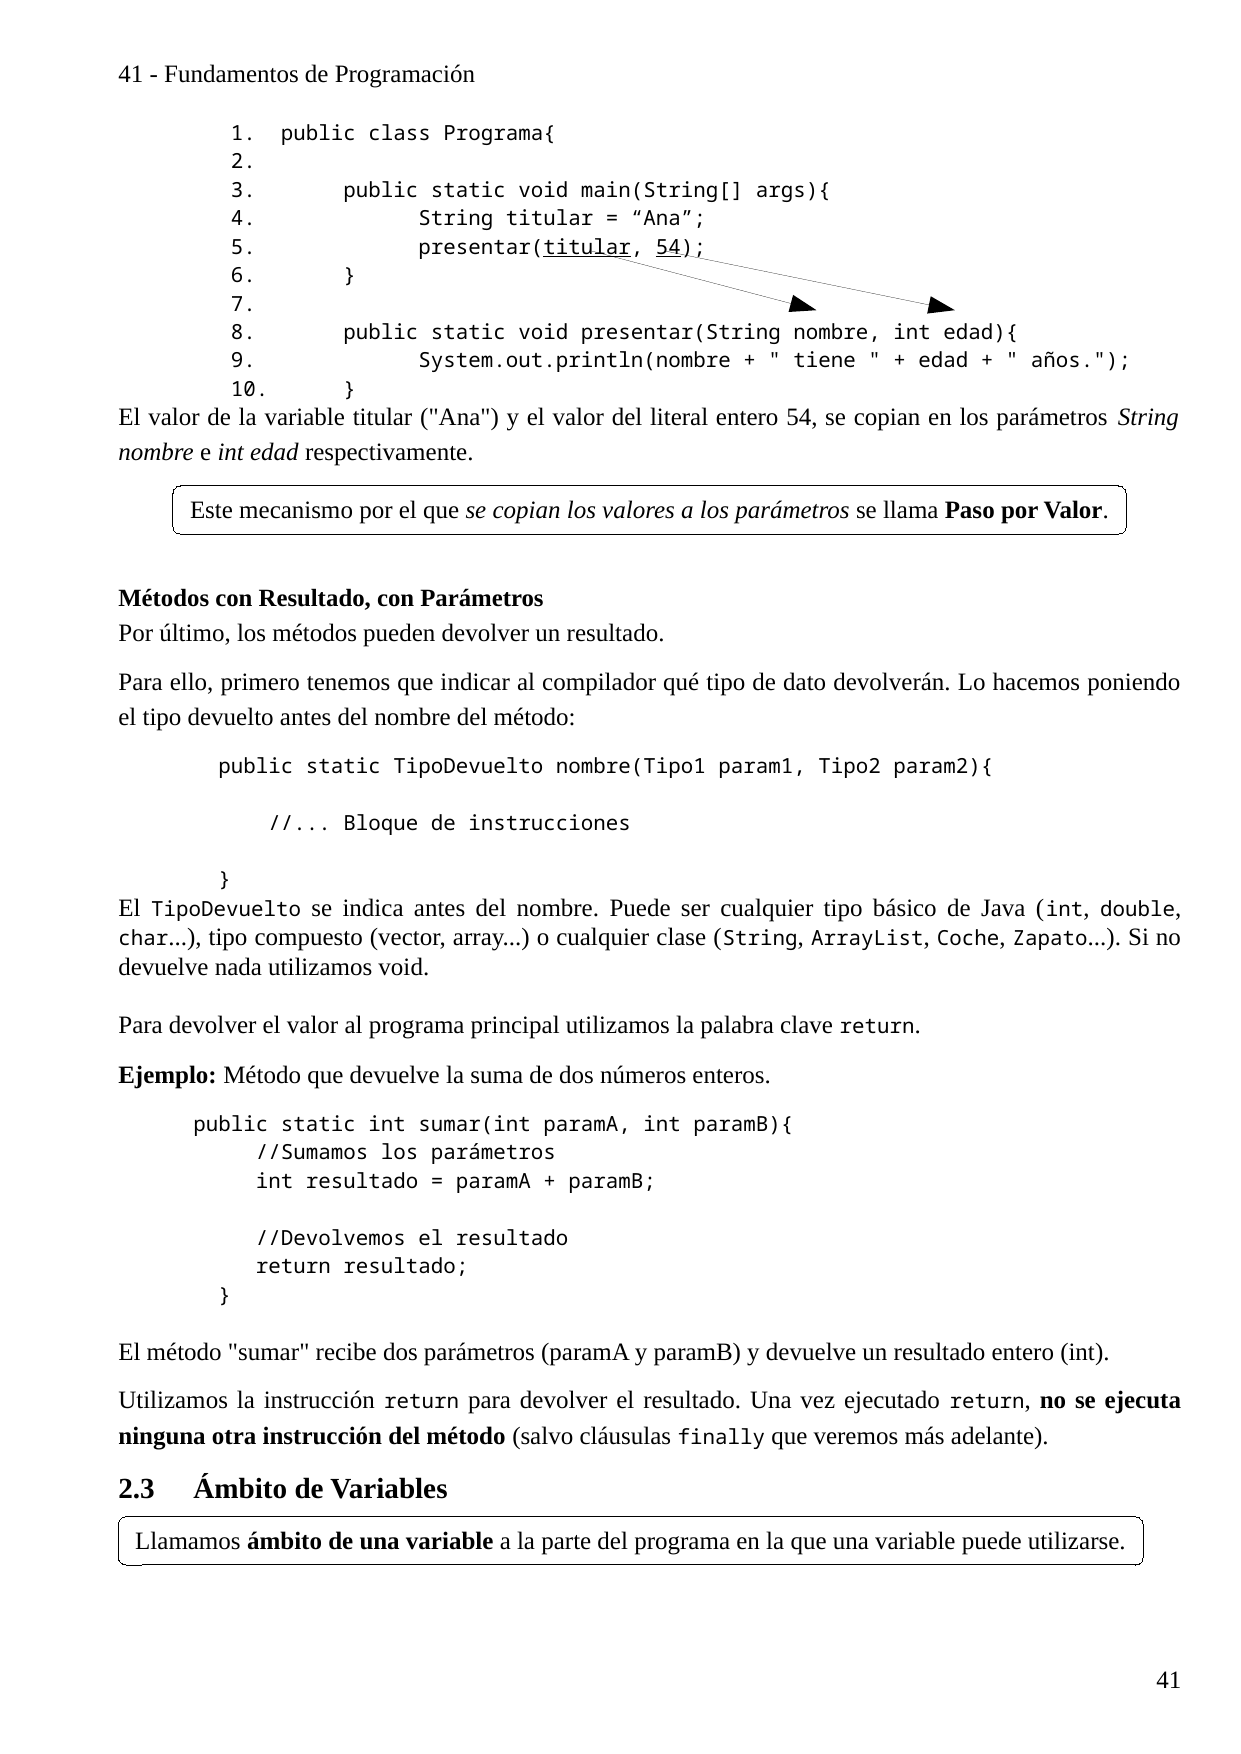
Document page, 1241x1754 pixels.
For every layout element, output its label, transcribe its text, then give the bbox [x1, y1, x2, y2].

text Por último, los métodos pueden devolver un resultado. [118, 618, 1181, 647]
text El método "sumar" recibe dos parámetros (paramA y paramB) y devuelve un resultado entero (int). [118, 1337, 1181, 1365]
list String titular = “Ana”; [231, 203, 1181, 232]
text Para ello, primero tenemos que indicar al compilador qué tipo de dato devolverán. Lo hacemos poniendo el tipo devuelto antes del nombre del método: [118, 667, 1181, 730]
list public static void main(String[] args){ [231, 175, 1181, 203]
text public static TipoDevuelto nombre(Tipo1 param1, Tipo2 param2){ [118, 751, 1181, 779]
text int resultado = paramA + paramB; [118, 1166, 1181, 1194]
list [715, 260, 1181, 289]
text } [118, 864, 1181, 893]
text Ejemplo: Método que devuelve la suma de dos números enteros. [118, 1060, 1181, 1089]
list System.out.println(nombre + " tiene " + edad + " años."); [231, 346, 1181, 374]
text } [118, 1280, 1181, 1308]
text El TipoDevuelto se indica antes del nombre. Puede ser cualquier tipo básico de Java (int, double, char...), tipo compuesto (vector, array...) o cualquier clase (String, ArrayList, Coche, Zapato...). Si no devuelve nada utilizamos void. [118, 893, 1181, 981]
list [631, 260, 845, 289]
text //... Bloque de instrucciones [118, 808, 1181, 836]
list public static void presentar(String nombre, int edad){ [231, 317, 1181, 346]
text public static int sumar(int paramA, int paramB){ [118, 1109, 1181, 1137]
text Para devolver el valor al programa principal utilizamos la palabra clave return. [118, 1010, 1181, 1039]
list } [231, 260, 731, 289]
subtitle Métodos con Resultado, con Parámetros [118, 583, 1181, 612]
list presentar(titular, 54); [231, 232, 1181, 260]
text //Devolvemos el resultado [118, 1223, 1181, 1251]
list } [231, 374, 1181, 402]
text Utilizamos la instrucción return para devolver el resultado. Una vez ejecutado return, no se ejecuta ninguna otra instrucción del método (salvo cláusulas finally que veremos más adelante). [118, 1386, 1181, 1450]
text return resultado; [118, 1251, 1181, 1280]
list public class Programa{ [231, 118, 1181, 146]
text //Sumamos los parámetros [118, 1137, 1181, 1166]
subtitle Ámbito de Variables [118, 1471, 1181, 1504]
text El valor de la variable titular ("Ana") y el valor del literal entero 54, se copian en los parámetros String nombre e int edad respectivamente. [118, 402, 1181, 466]
